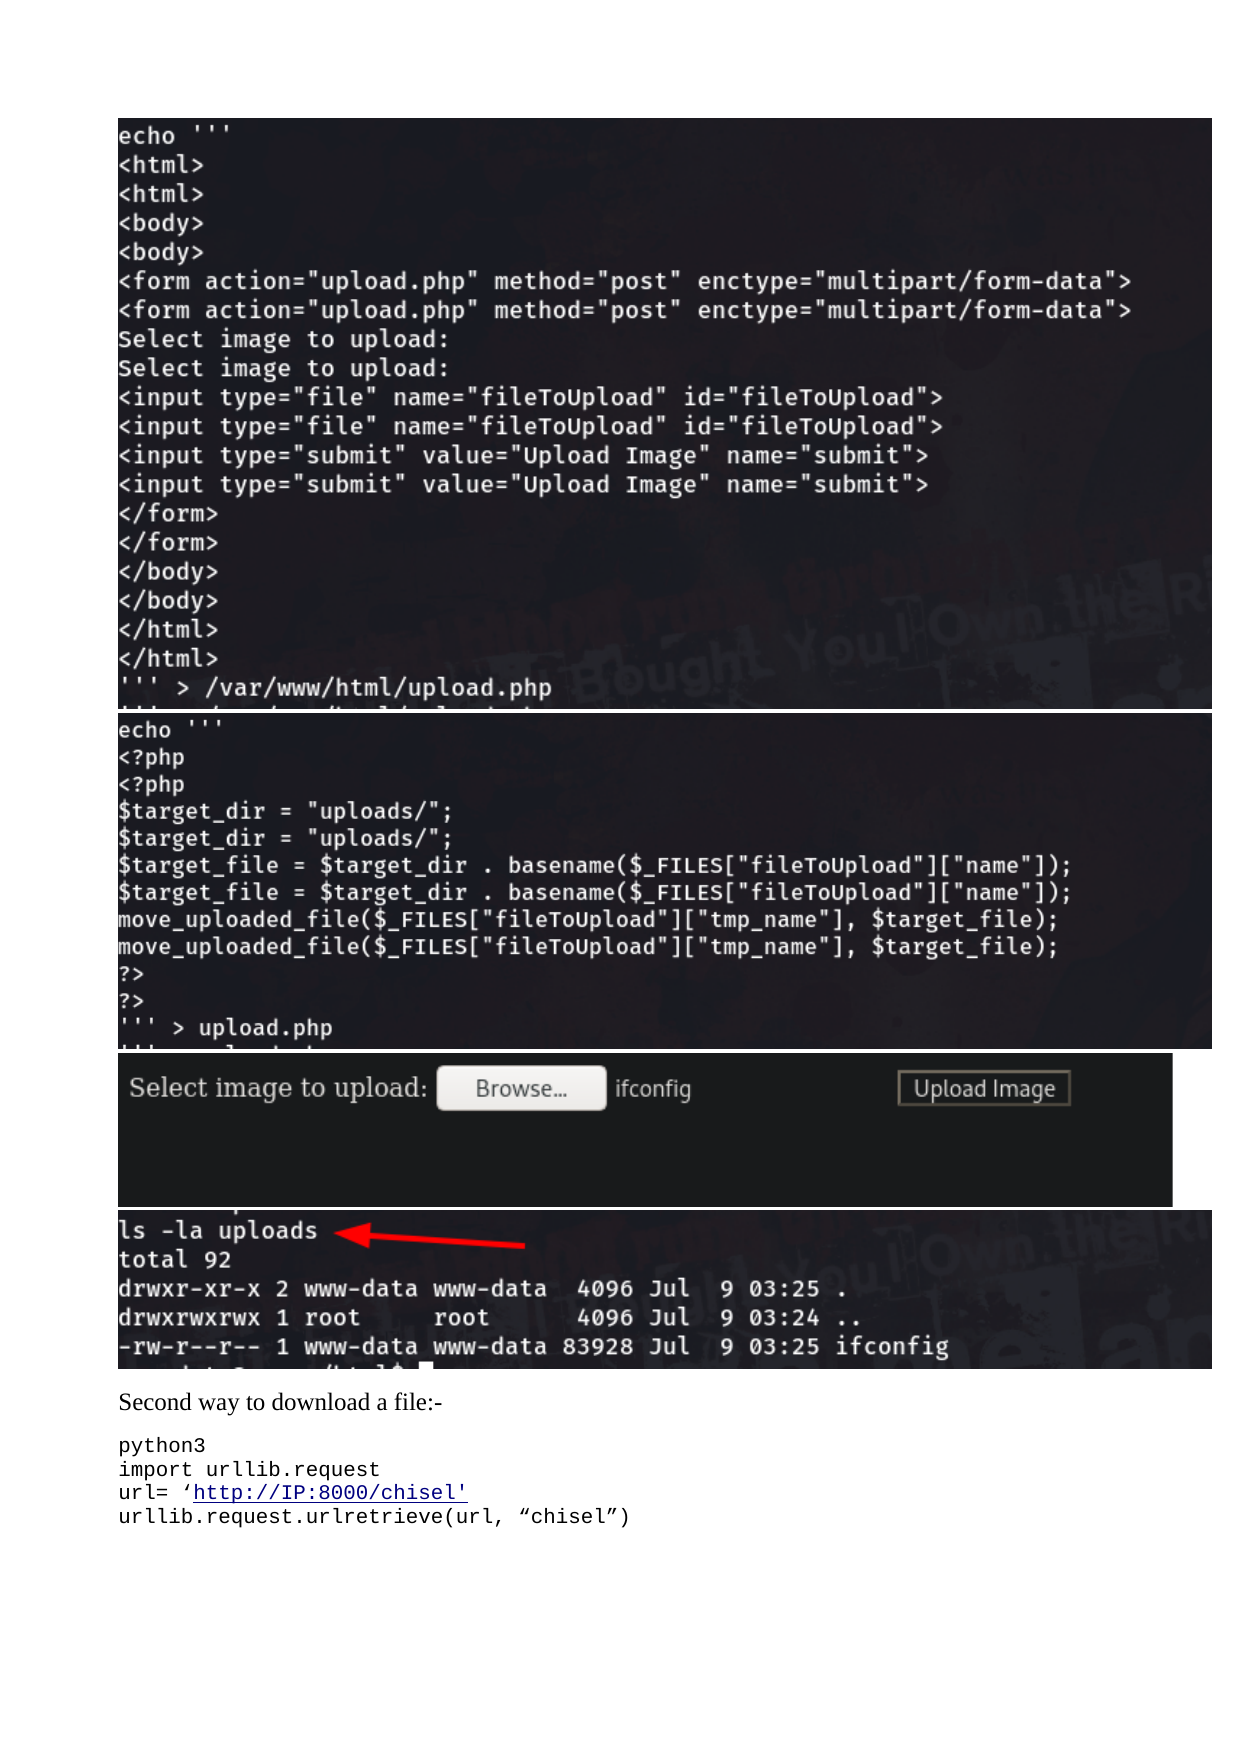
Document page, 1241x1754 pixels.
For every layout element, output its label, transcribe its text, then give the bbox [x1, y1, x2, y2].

text import urllib.request [118, 1458, 1122, 1482]
text url= ‘http://IP:8000/chisel' [118, 1482, 1122, 1506]
picture [118, 1053, 1173, 1207]
picture [118, 713, 1212, 1049]
picture [118, 1210, 1212, 1369]
text Second way to download a file:- [118, 1387, 1122, 1416]
picture [118, 118, 1212, 709]
text python3 [118, 1435, 1122, 1458]
text urllib.request.urlretrieve(url, “chisel”) [118, 1506, 1122, 1529]
